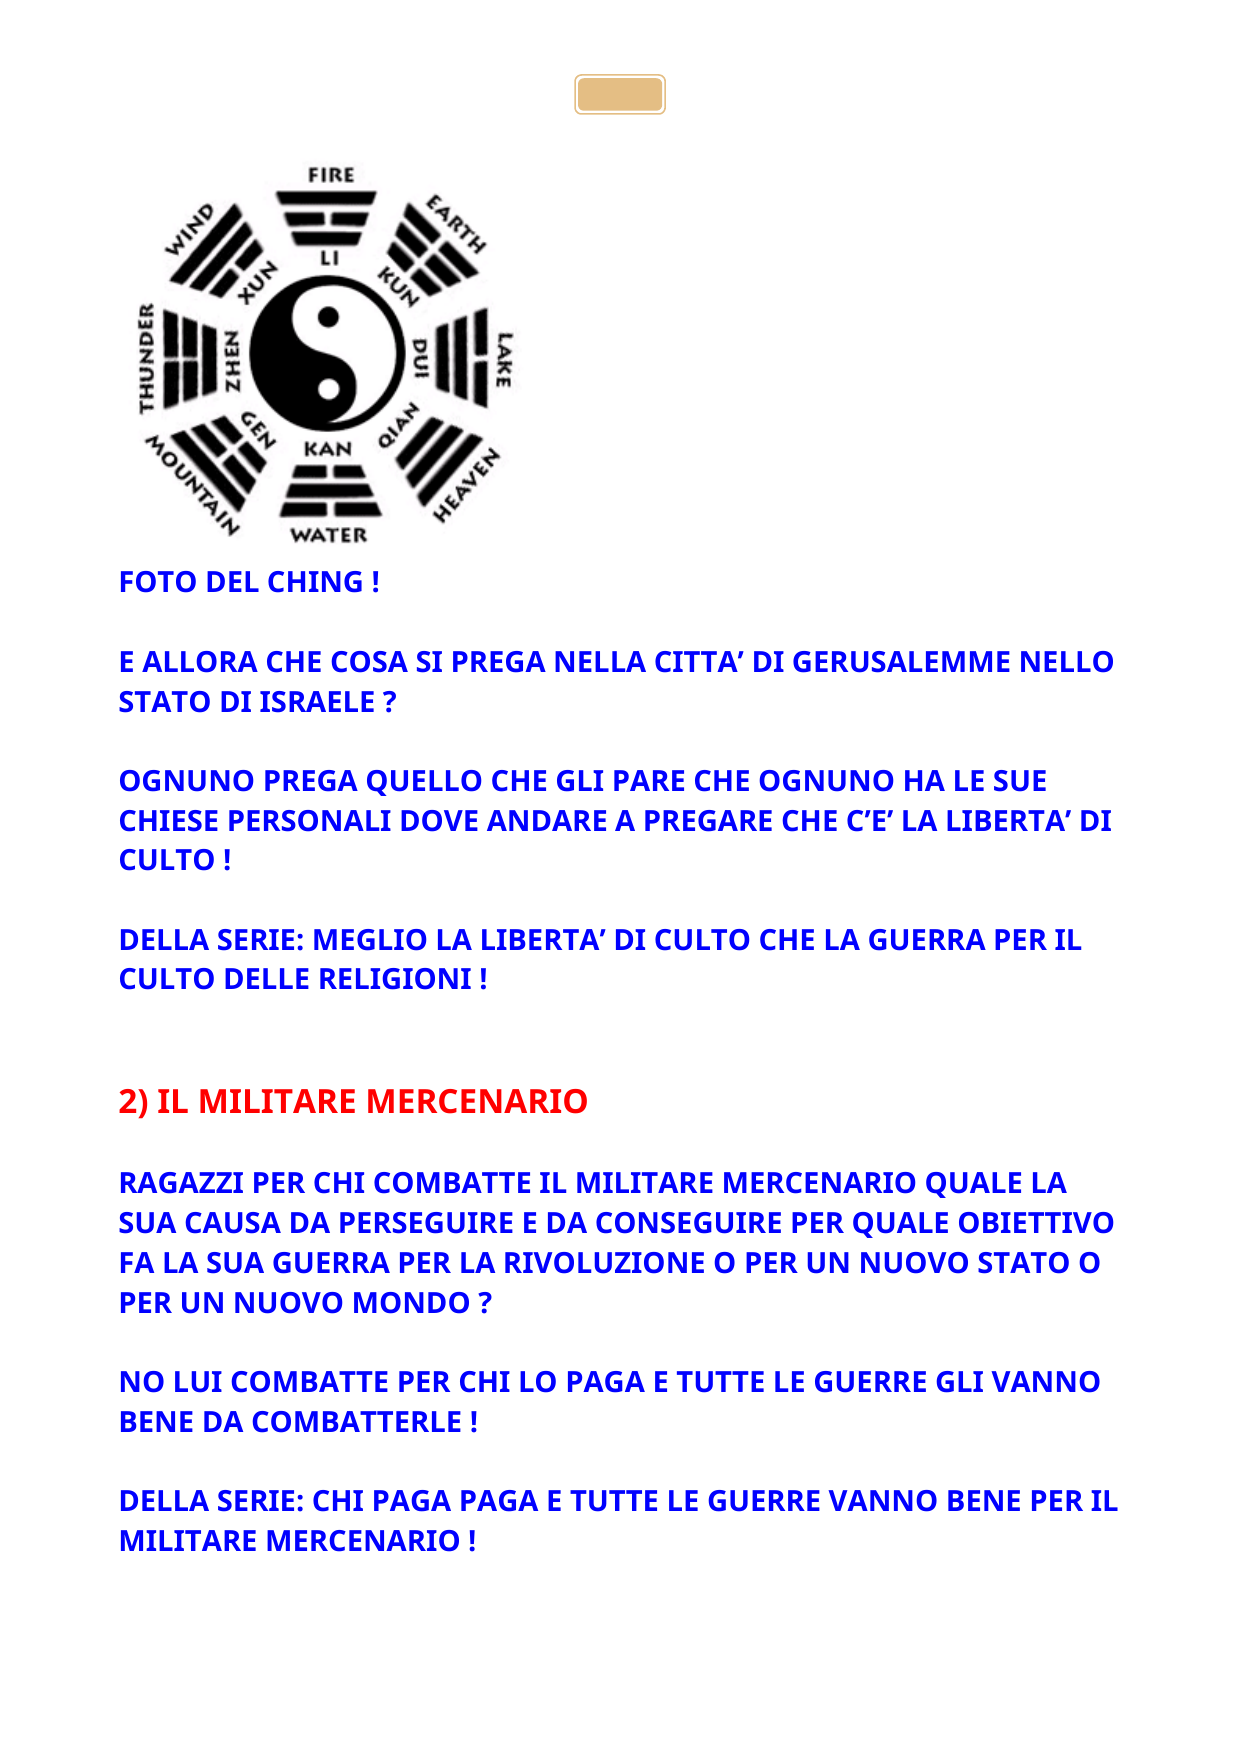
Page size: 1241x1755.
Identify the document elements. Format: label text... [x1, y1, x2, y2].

text E ALLORA CHE COSA SI PREGA NELLA CITTA’ DI GERUSALEMME NELLO STATO DI ISRAELE ? [118, 641, 1122, 721]
text DELLA SERIE: CHI PAGA PAGA E TUTTE LE GUERRE VANNO BENE PER IL MILITARE MERCENARIO ! [118, 1480, 1122, 1560]
text 2) IL MILITARE MERCENARIO [118, 1078, 1122, 1123]
text OGNUNO PREGA QUELLO CHE GLI PARE CHE OGNUNO HA LE SUE CHIESE PERSONALI DOVE ANDARE A PREGARE CHE C’E’ LA LIBERTA’ DI CULTO ! [118, 760, 1122, 879]
text FOTO DEL CHING ! [118, 562, 1122, 601]
text RAGAZZI PER CHI COMBATTE IL MILITARE MERCENARIO QUALE LA SUA CAUSA DA PERSEGUIRE E DA CONSEGUIRE PER QUALE OBIETTIVO FA LA SUA GUERRA PER LA RIVOLUZIONE O PER UN NUOVO STATO O PER UN NUOVO MONDO ? [118, 1163, 1122, 1322]
text DELLA SERIE: MEGLIO LA LIBERTA’ DI CULTO CHE LA GUERRA PER IL CULTO DELLE RELIGIONI ! [118, 919, 1122, 998]
text NO LUI COMBATTE PER CHI LO PAGA E TUTTE LE GUERRE GLI VANNO BENE DA COMBATTERLE ! [118, 1361, 1122, 1441]
